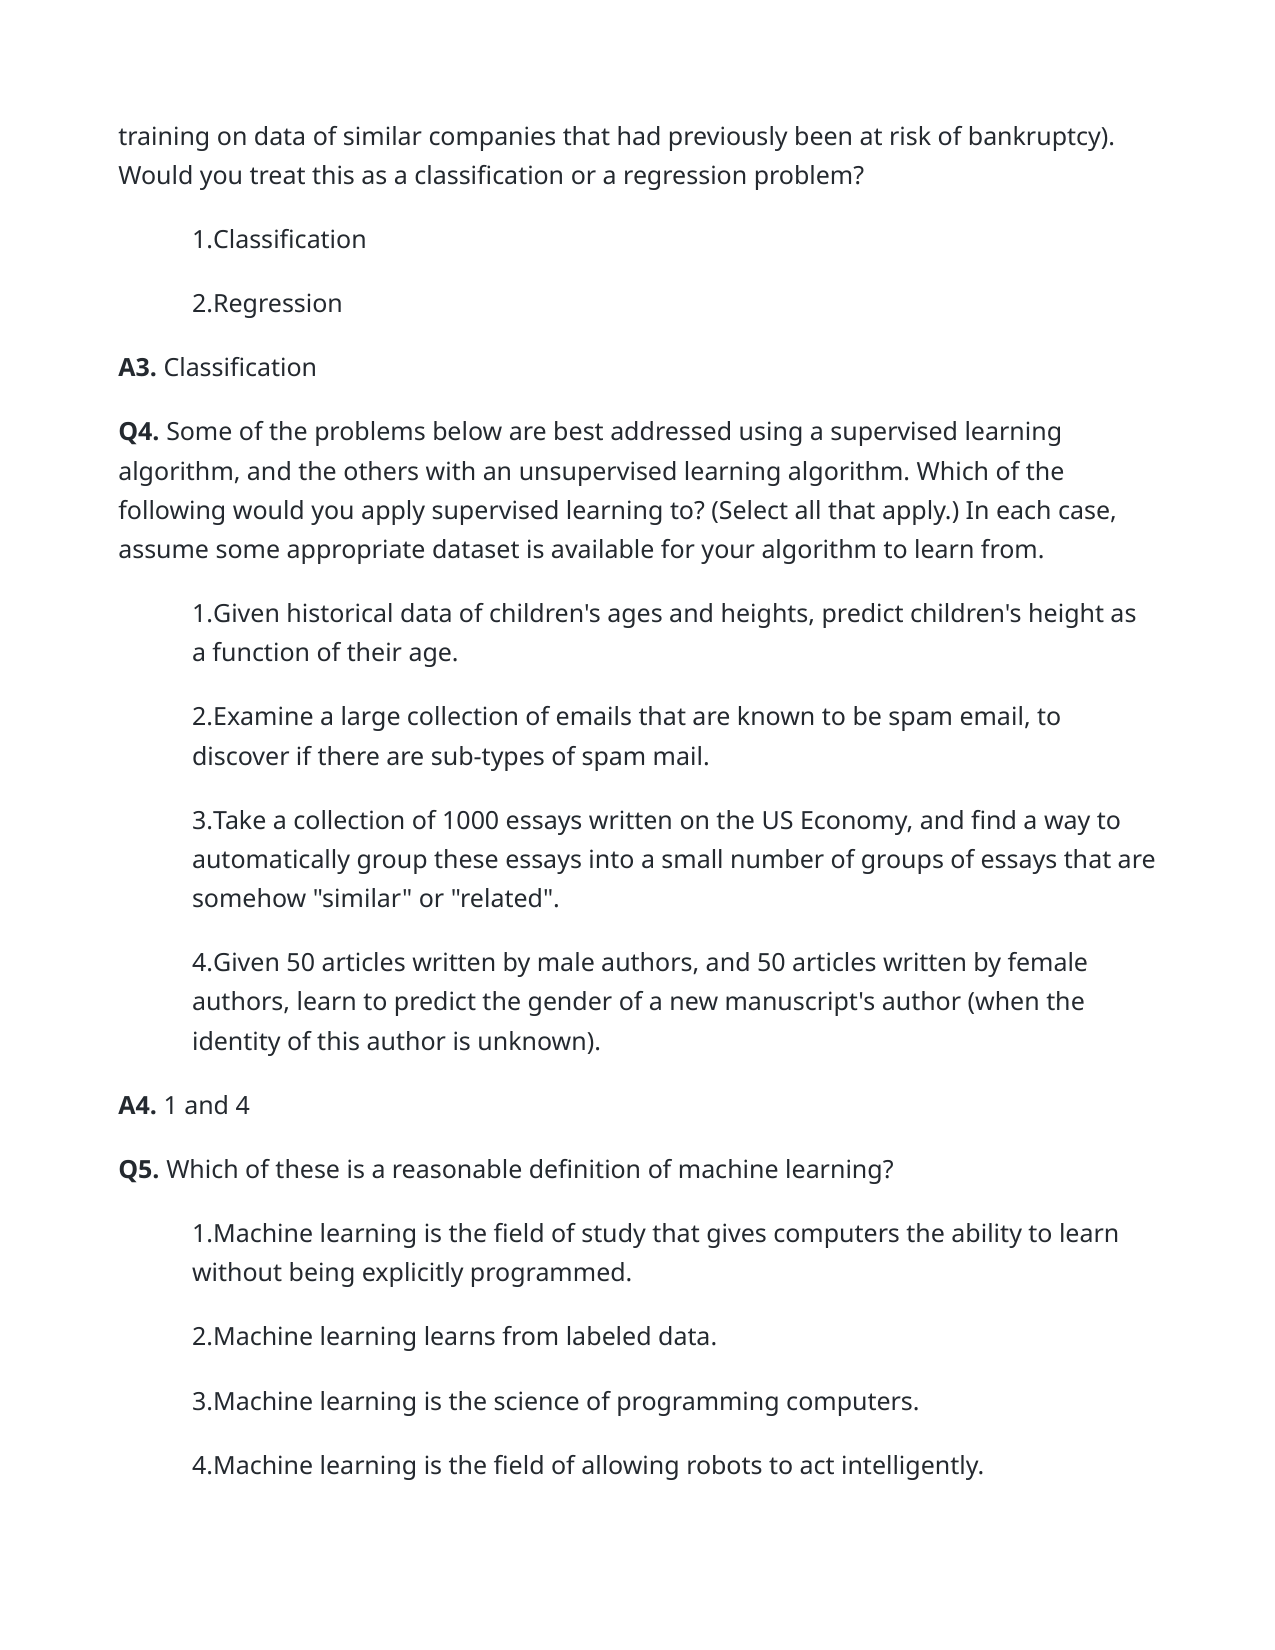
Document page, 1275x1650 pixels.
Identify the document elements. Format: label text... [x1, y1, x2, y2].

list Given historical data of children's ages and heights, predict children's height as a function of their age. [118, 596, 1157, 669]
list Given 50 articles written by male authors, and 50 articles written by female authors, learn to predict the gender of a new manuscript's author (when the identity of this author is unknown). [118, 945, 1157, 1057]
list Classification [118, 221, 1157, 256]
list Take a collection of 1000 essays written on the US Economy, and find a way to automatically group these essays into a small number of groups of essays that are somehow "similar" or "related". [118, 802, 1157, 915]
text A3. Classification [118, 350, 1157, 384]
list Machine learning learns from labeled data. [118, 1319, 1157, 1353]
text Q5. Which of these is a reasonable definition of machine learning? [118, 1151, 1157, 1186]
text A4. 1 and 4 [118, 1087, 1157, 1121]
list Machine learning is the science of programming computers. [118, 1383, 1157, 1417]
list Regression [118, 286, 1157, 320]
list Examine a large collection of emails that are known to be spam email, to discover if there are sub-types of spam mail. [118, 699, 1157, 772]
list Machine learning is the field of allowing robots to act intelligently. [118, 1447, 1157, 1481]
list Machine learning is the field of study that gives computers the ability to learn without being explicitly programmed. [118, 1216, 1157, 1289]
text Q4. Some of the problems below are best addressed using a supervised learning algorithm, and the others with an unsupervised learning algorithm. Which of the following would you apply supervised learning to? (Select all that apply.) In each case, assume some appropriate dataset is available for your algorithm to learn from. [118, 414, 1157, 566]
text training on data of similar companies that had previously been at risk of bankruptcy). Would you treat this as a classification or a regression problem? [118, 118, 1157, 191]
